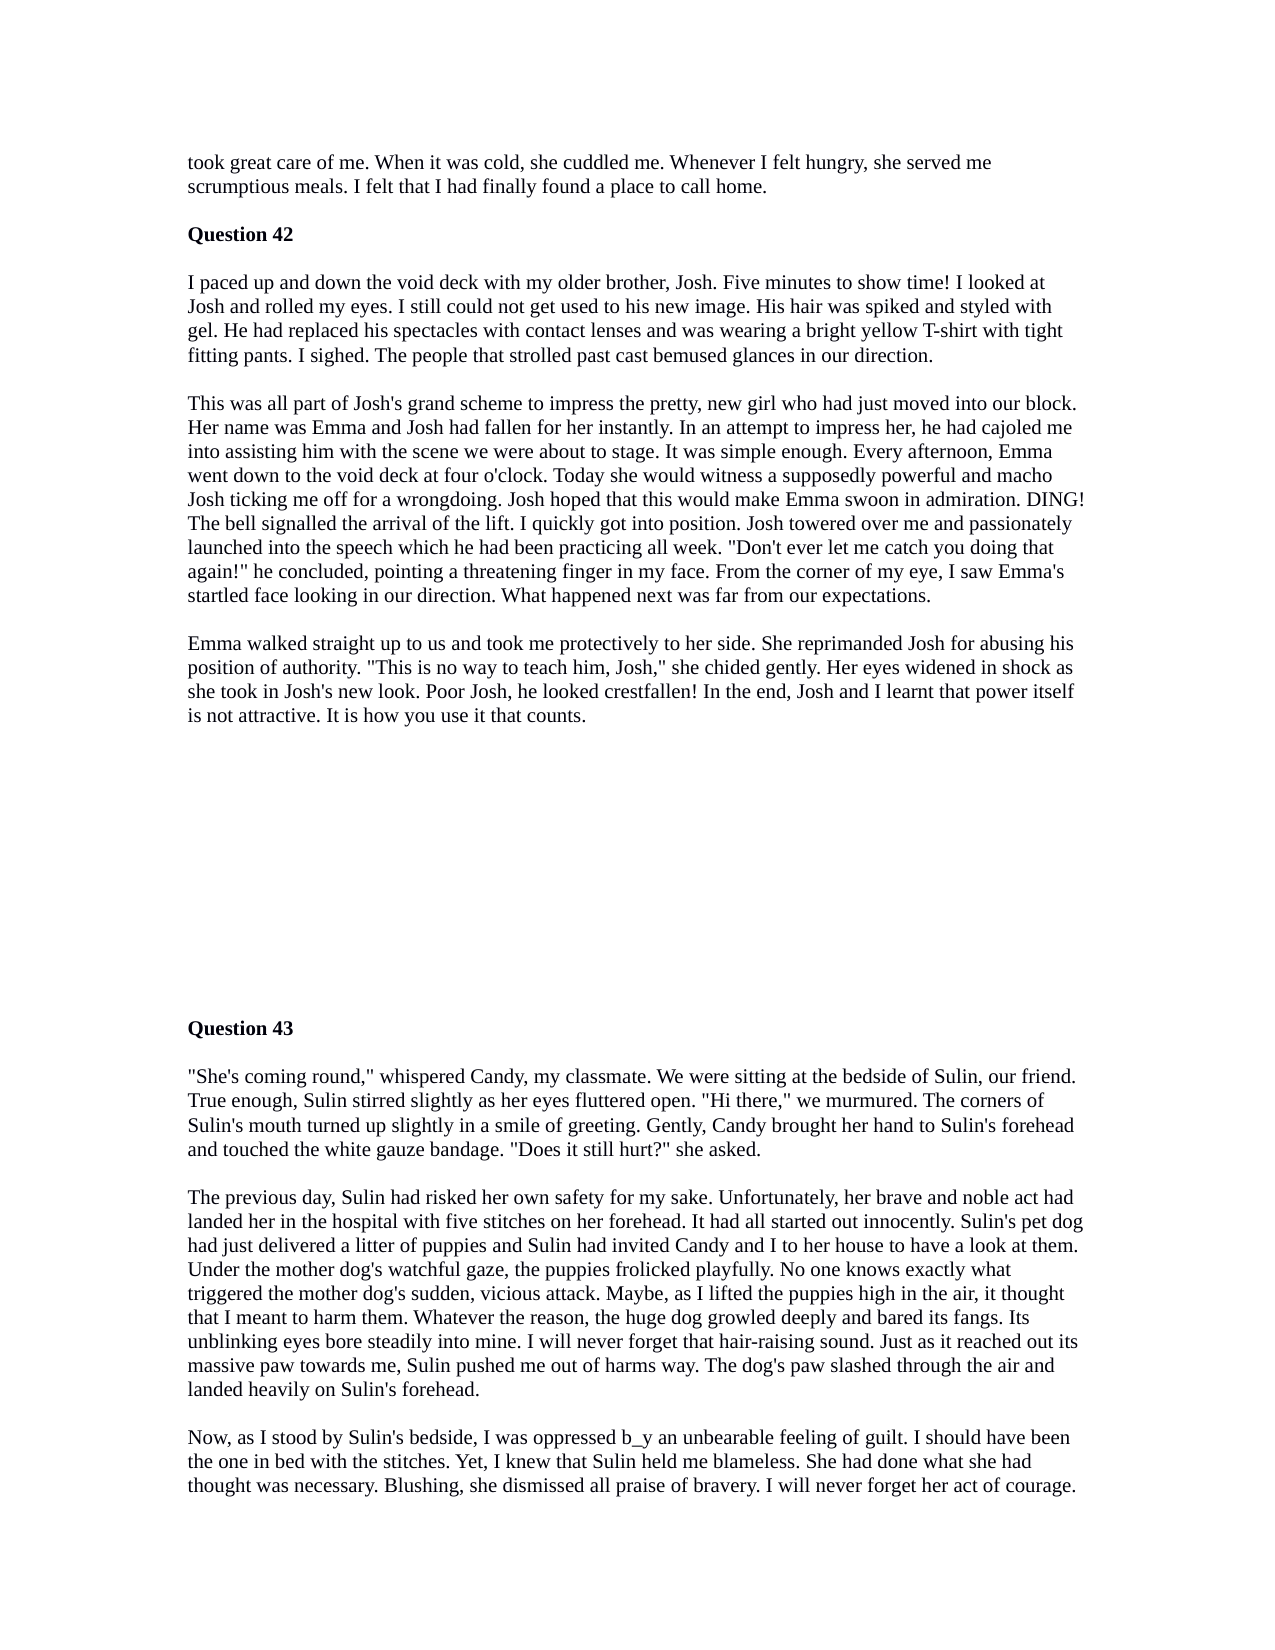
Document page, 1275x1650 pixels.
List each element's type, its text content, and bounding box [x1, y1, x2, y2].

text Now, as I stood by Sulin's bedside, I was oppressed b_y an unbearable feeling of guilt. I should have been the one in bed with the stitches. Yet, I knew that Sulin held me blameless. She had done what she had thought was necessary. Blushing, she dismissed all praise of bravery. I will never forget her act of courage. [187, 1425, 1087, 1497]
text "She's coming round," whispered Candy, my classmate. We were sitting at the bedside of Sulin, our friend. True enough, Sulin stirred slightly as her eyes fluttered open. "Hi there," we murmured. The corners of Sulin's mouth turned up slightly in a smile of greeting. Gently, Candy brought her hand to Sulin's forehead and touched the white gauze bandage. "Does it still hurt?" she asked. [187, 1064, 1087, 1161]
text I paced up and down the void deck with my older brother, Josh. Five minutes to show time! I looked at Josh and rolled my eyes. I still could not get used to his new image. His hair was spiked and styled with gel. He had replaced his spectacles with contact lenses and was wearing a bright yellow T-shirt with tight fitting pants. I sighed. The people that strolled past cast bemused glances in our direction. [187, 270, 1087, 367]
text Question 42 [187, 222, 1087, 246]
text The previous day, Sulin had risked her own safety for my sake. Unfortunately, her brave and noble act had landed her in the hospital with five stitches on her forehead. It had all started out innocently. Sulin's pet dog had just delivered a litter of puppies and Sulin had invited Candy and I to her house to have a look at them. Under the mother dog's watchful gaze, the puppies frolicked playfully. No one knows exactly what triggered the mother dog's sudden, vicious attack. Maybe, as I lifted the puppies high in the air, it thought that I meant to harm them. Whatever the reason, the huge dog growled deeply and bared its fangs. Its unblinking eyes bore steadily into mine. I will never forget that hair-raising sound. Just as it reached out its massive paw towards me, Sulin pushed me out of harms way. The dog's paw slashed through the air and landed heavily on Sulin's forehead. [187, 1185, 1087, 1401]
text took great care of me. When it was cold, she cuddled me. Whenever I felt hungry, she served me scrumptious meals. I felt that I had finally found a place to call home. [187, 150, 1087, 198]
text Question 43 [187, 1016, 1087, 1040]
text Emma walked straight up to us and took me protectively to her side. She reprimanded Josh for abusing his position of authority. "This is no way to teach him, Josh," she chided gently. Her eyes widened in shock as she took in Josh's new look. Poor Josh, he looked crestfallen! In the end, Josh and I learnt that power itself is not attractive. It is how you use it that counts. [187, 631, 1087, 727]
text This was all part of Josh's grand scheme to impress the pretty, new girl who had just moved into our block. Her name was Emma and Josh had fallen for her instantly. In an attempt to impress her, he had cajoled me into assisting him with the scene we were about to stage. It was simple enough. Every afternoon, Emma went down to the void deck at four o'clock. Today she would witness a supposedly powerful and macho Josh ticking me off for a wrongdoing. Josh hoped that this would make Emma swoon in admiration. DING! The bell signalled the arrival of the lift. I quickly got into position. Josh towered over me and passionately launched into the speech which he had been practicing all week. "Don't ever let me catch you doing that again!" he concluded, pointing a threatening finger in my face. From the corner of my eye, I saw Emma's startled face looking in our direction. What happened next was far from our expectations. [187, 391, 1087, 607]
